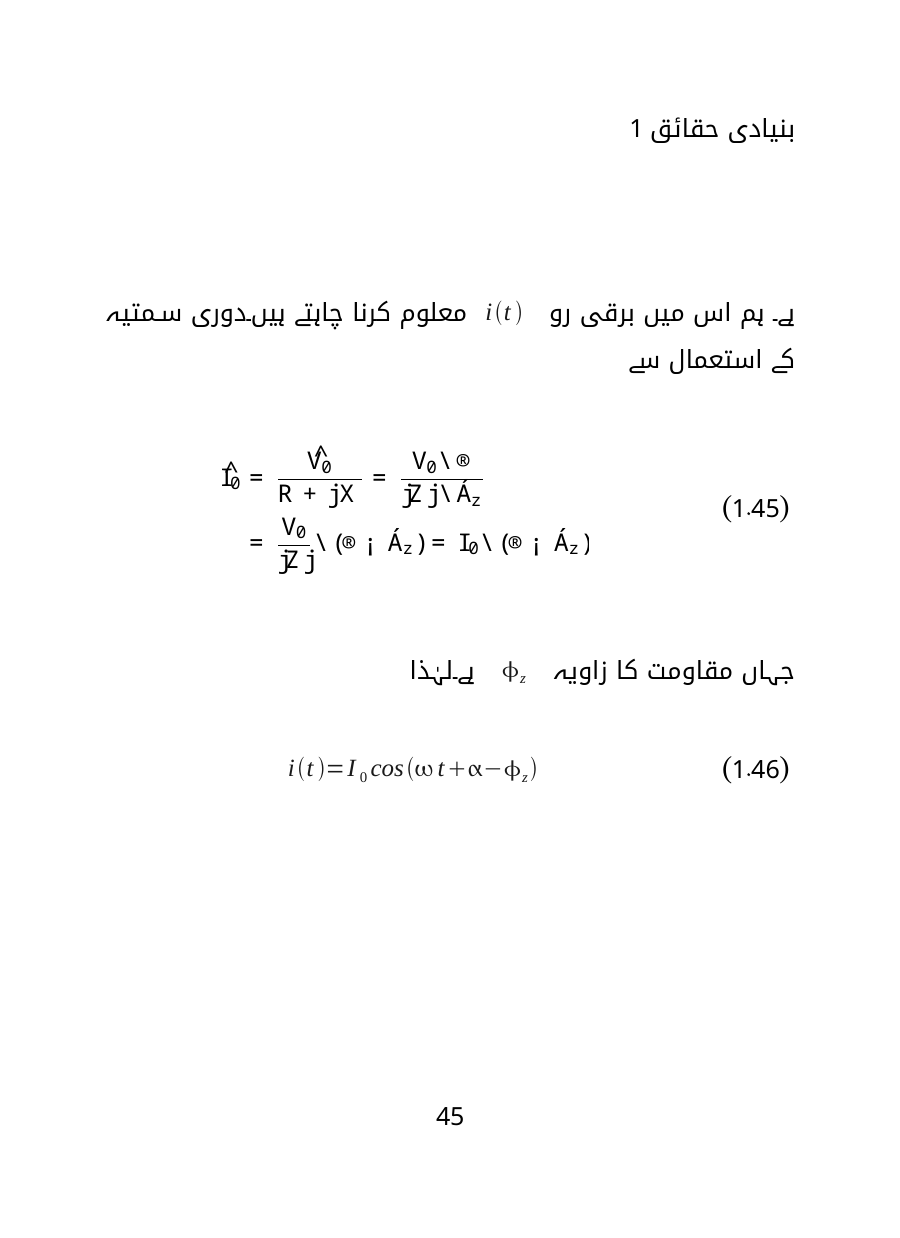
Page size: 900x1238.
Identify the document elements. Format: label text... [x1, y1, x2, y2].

table_header [105, 430, 711, 601]
table_header (1.46) [713, 741, 795, 812]
text ہے۔ ہم اس میں برقی رو معلوم کرنا چاہتے ہیں۔دوری سمتیہ کے استعمال سے [105, 289, 795, 384]
table_header (1.45) [711, 430, 795, 601]
table_header [105, 741, 713, 812]
text جہاں مقاومت کا زاویہ ہے۔لہٰذا [105, 647, 795, 694]
